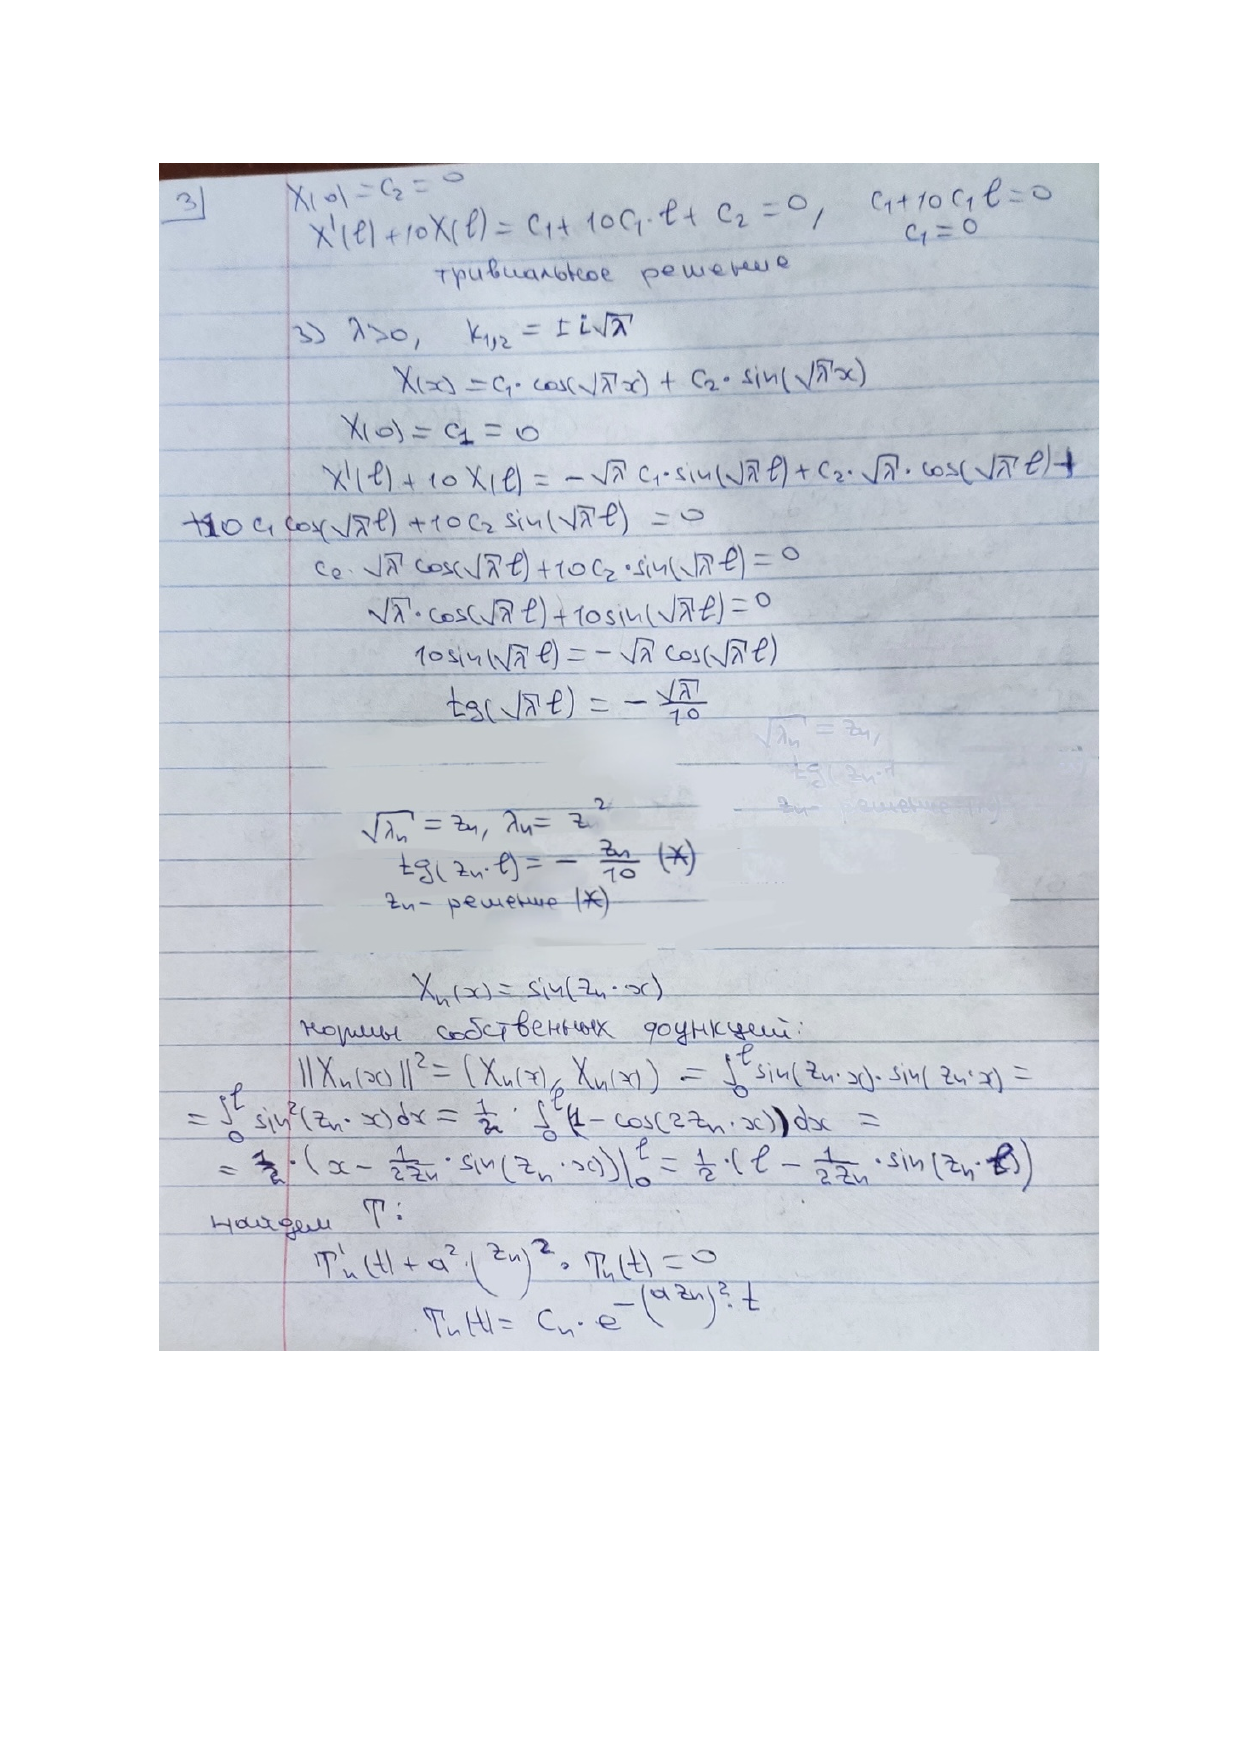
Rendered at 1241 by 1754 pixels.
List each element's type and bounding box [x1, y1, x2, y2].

picture [159, 163, 1100, 1351]
